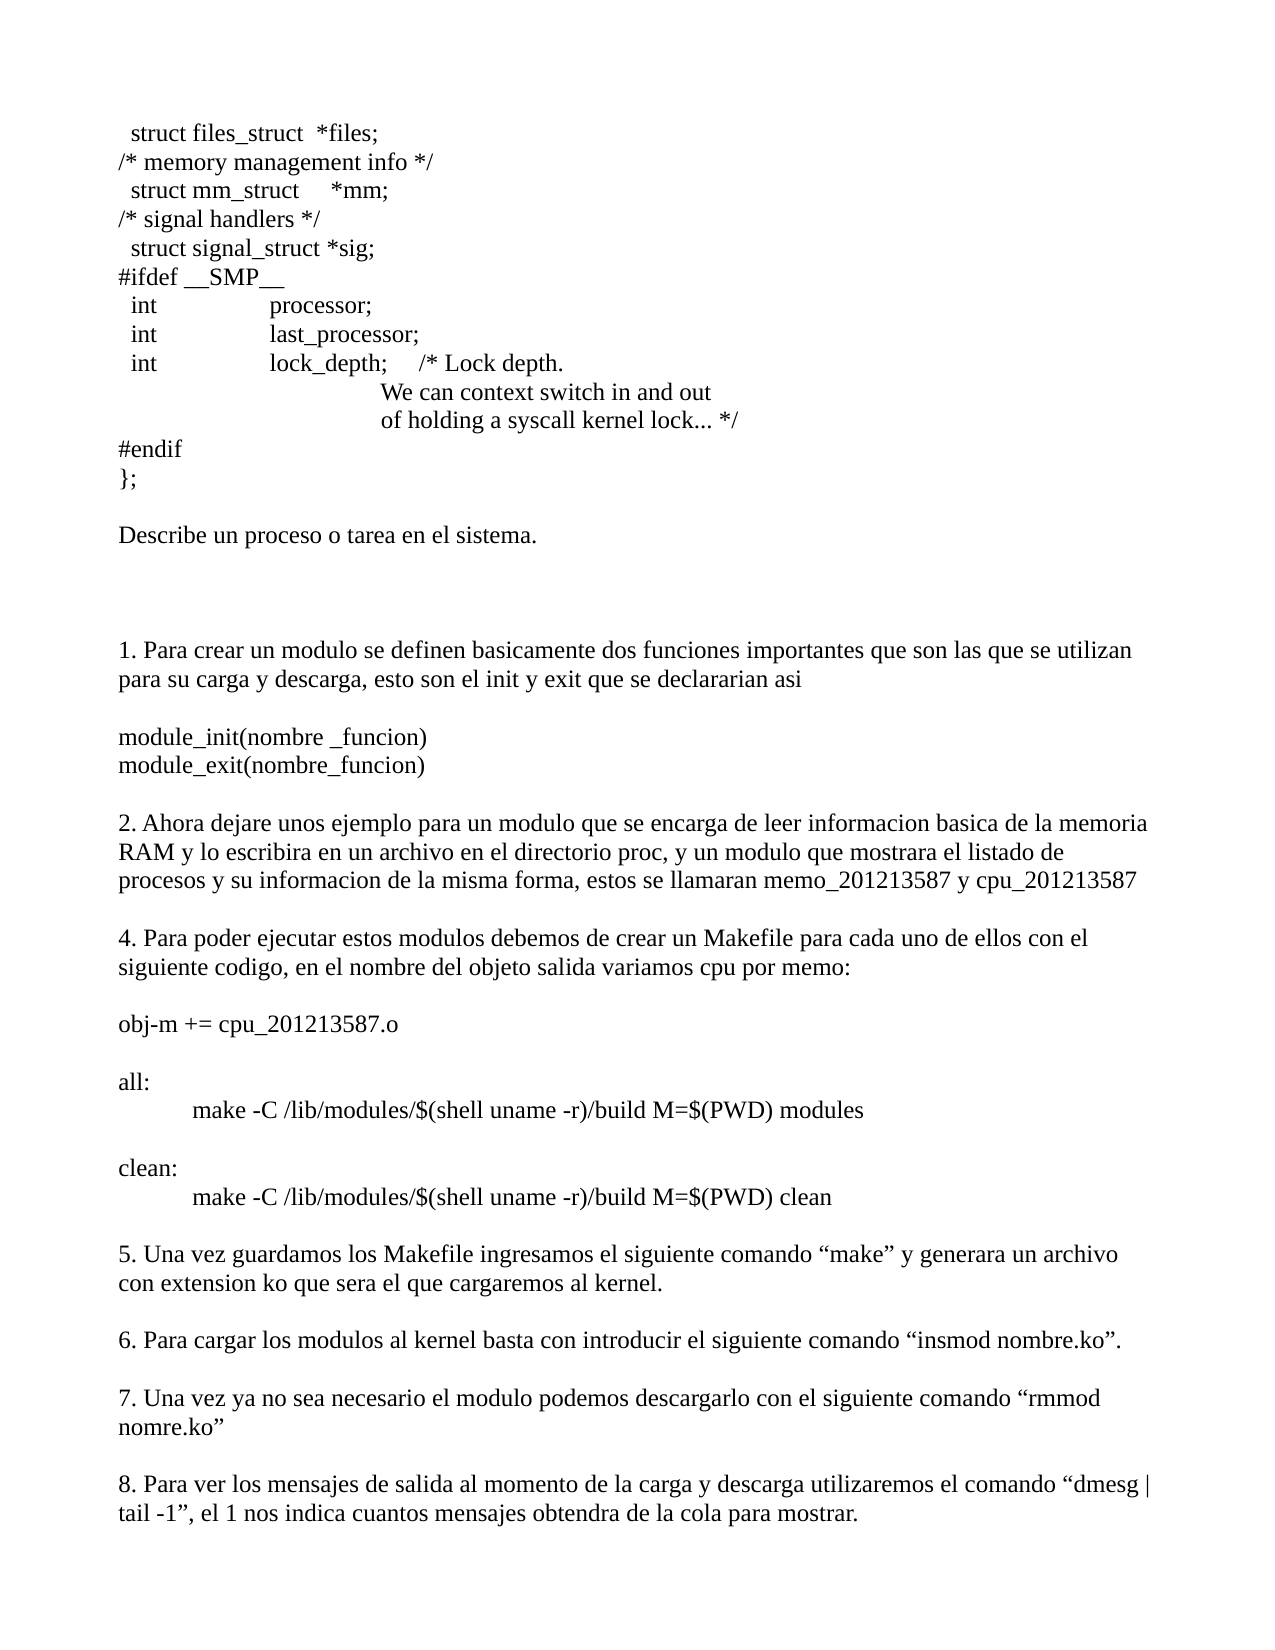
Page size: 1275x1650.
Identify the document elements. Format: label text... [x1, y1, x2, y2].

text obj-m += cpu_201213587.o [118, 1009, 1157, 1038]
text /* memory management info */ [118, 147, 1157, 176]
text We can context switch in and out [118, 377, 1157, 406]
text struct files_struct *files; [118, 118, 1157, 147]
text int last_processor; [118, 319, 1157, 348]
text clean: [118, 1153, 1157, 1182]
text 2. Ahora dejare unos ejemplo para un modulo que se encarga de leer informacion basica de la memoria RAM y lo escribira en un archivo en el directorio proc, y un modulo que mostrara el listado de procesos y su informacion de la misma forma, estos se llamaran memo_201213587 y cpu_201213587 [118, 808, 1157, 894]
text make -C /lib/modules/$(shell uname -r)/build M=$(PWD) modules [118, 1096, 1157, 1124]
text int processor; [118, 291, 1157, 319]
text #endif [118, 434, 1157, 463]
text 4. Para poder ejecutar estos modulos debemos de crear un Makefile para cada uno de ellos con el siguiente codigo, en el nombre del objeto salida variamos cpu por memo: [118, 923, 1157, 981]
text 8. Para ver los mensajes de salida al momento de la carga y descarga utilizaremos el comando “dmesg | tail -1”, el 1 nos indica cuantos mensajes obtendra de la cola para mostrar. [118, 1469, 1157, 1527]
text struct mm_struct *mm; [118, 176, 1157, 204]
text all: [118, 1067, 1157, 1096]
text of holding a syscall kernel lock... */ [118, 406, 1157, 434]
text int lock_depth; /* Lock depth. [118, 348, 1157, 377]
text module_init(nombre _funcion) [118, 722, 1157, 751]
text make -C /lib/modules/$(shell uname -r)/build M=$(PWD) clean [118, 1182, 1157, 1211]
text 6. Para cargar los modulos al kernel basta con introducir el siguiente comando “insmod nombre.ko”. [118, 1326, 1157, 1354]
text Describe un proceso o tarea en el sistema. [118, 521, 1157, 549]
text 7. Una vez ya no sea necesario el modulo podemos descargarlo con el siguiente comando “rmmod nomre.ko” [118, 1383, 1157, 1441]
text 5. Una vez guardamos los Makefile ingresamos el siguiente comando “make” y generara un archivo con extension ko que sera el que cargaremos al kernel. [118, 1239, 1157, 1297]
text }; [118, 463, 1157, 492]
text 1. Para crear un modulo se definen basicamente dos funciones importantes que son las que se utilizan para su carga y descarga, esto son el init y exit que se declararian asi [118, 636, 1157, 693]
text struct signal_struct *sig; [118, 233, 1157, 262]
text module_exit(nombre_funcion) [118, 751, 1157, 779]
text /* signal handlers */ [118, 204, 1157, 233]
text #ifdef __SMP__ [118, 262, 1157, 291]
